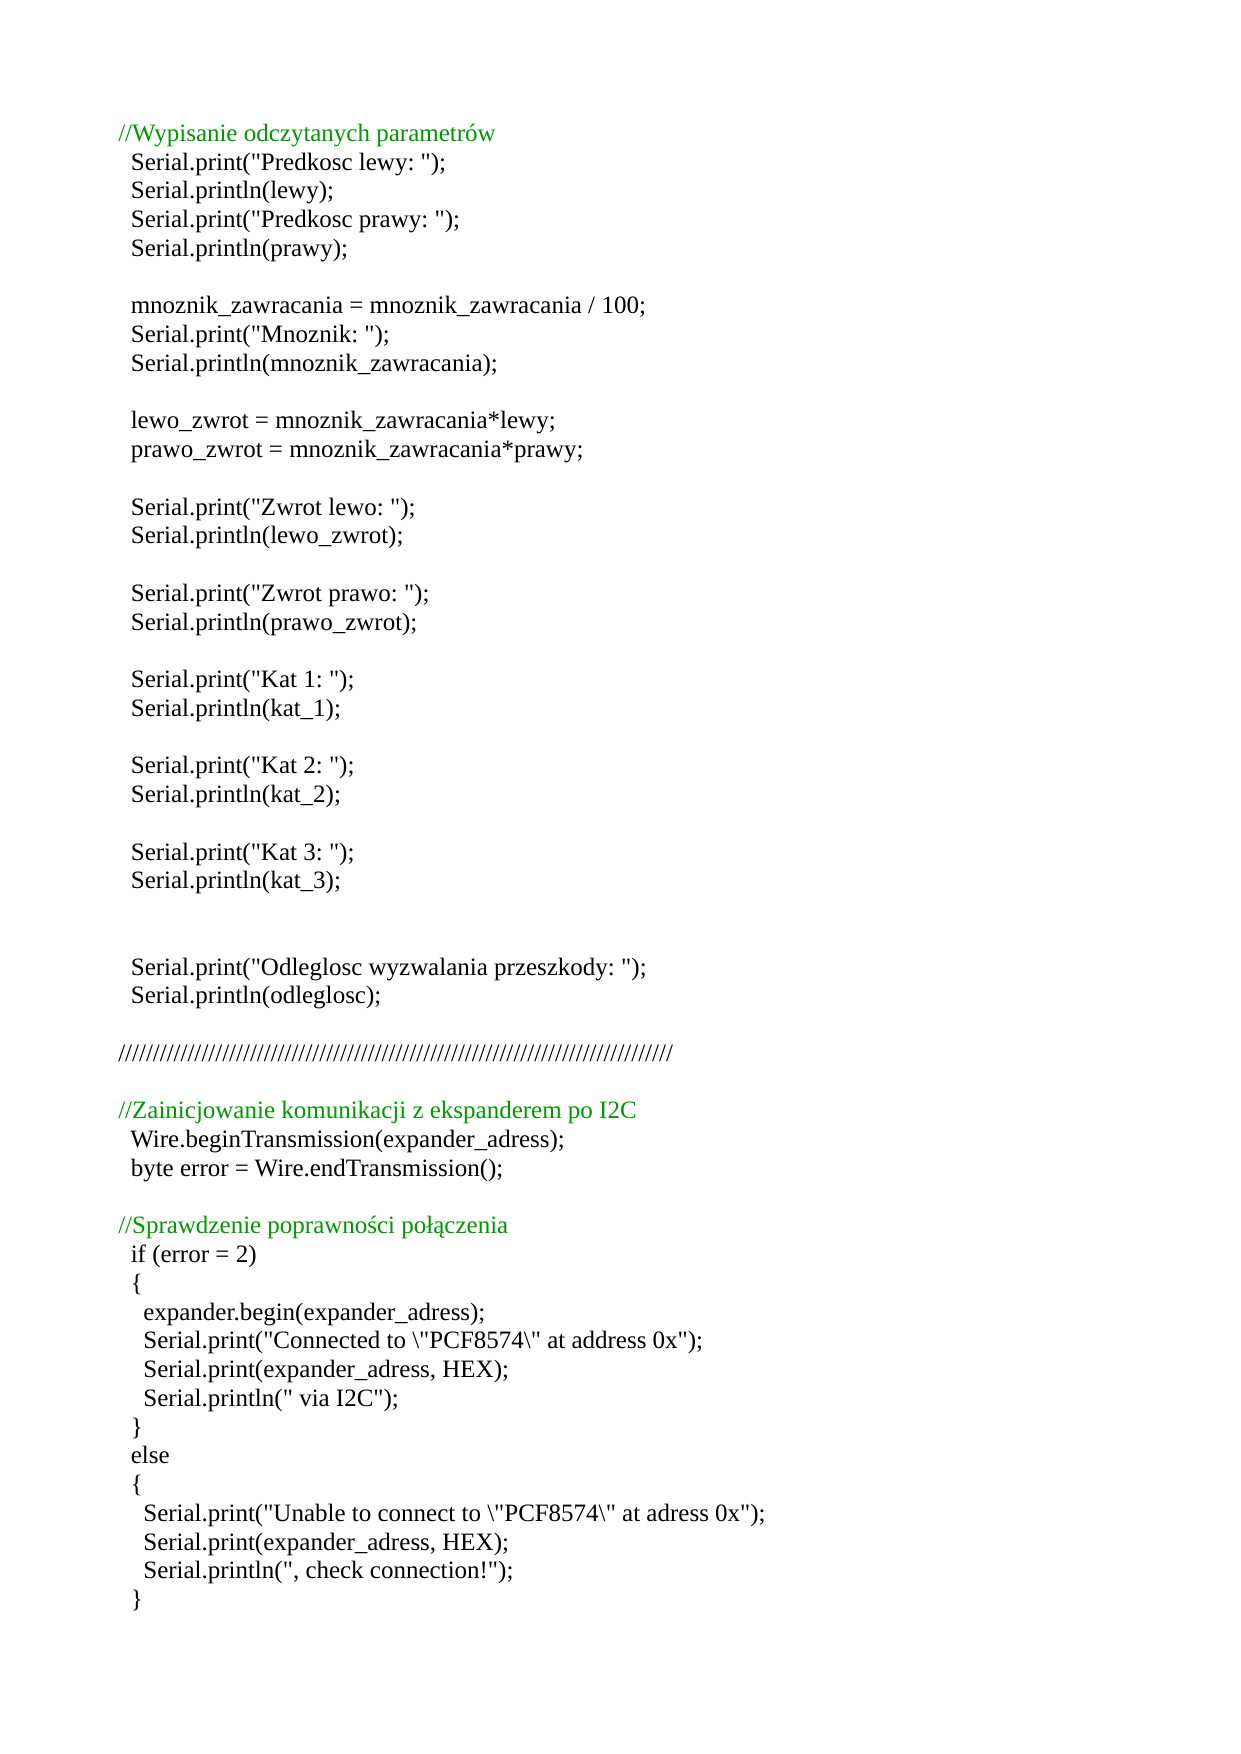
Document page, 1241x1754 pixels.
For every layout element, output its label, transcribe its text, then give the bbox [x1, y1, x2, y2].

text { [118, 1268, 1122, 1297]
text Serial.println(prawo_zwrot); [118, 607, 1122, 636]
text //Zainicjowanie komunikacji z ekspanderem po I2C [118, 1096, 1122, 1124]
text Serial.print("Mnoznik: "); [118, 319, 1122, 348]
text Serial.println(", check connection!"); [118, 1556, 1122, 1584]
text Serial.println(prawy); [118, 233, 1122, 262]
text Serial.println(kat_3); [118, 866, 1122, 894]
text if (error = 2) [118, 1239, 1122, 1268]
text Serial.print("Predkosc lewy: "); [118, 147, 1122, 176]
text Serial.println(lewo_zwrot); [118, 521, 1122, 549]
text Serial.print("Zwrot lewo: "); [118, 492, 1122, 521]
text Serial.print("Odleglosc wyzwalania przeszkody: "); [118, 952, 1122, 981]
text byte error = Wire.endTransmission(); [118, 1153, 1122, 1182]
text Serial.println(odleglosc); [118, 981, 1122, 1009]
text Serial.print("Kat 2: "); [118, 751, 1122, 779]
text Serial.print("Predkosc prawy: "); [118, 204, 1122, 233]
text Serial.println(kat_2); [118, 779, 1122, 808]
text //Wypisanie odczytanych parametrów [118, 118, 1122, 147]
text Serial.println(kat_1); [118, 693, 1122, 722]
text Serial.print(expander_adress, HEX); [118, 1354, 1122, 1383]
text mnoznik_zawracania = mnoznik_zawracania / 100; [118, 291, 1122, 319]
text expander.begin(expander_adress); [118, 1297, 1122, 1326]
text lewo_zwrot = mnoznik_zawracania*lewy; [118, 406, 1122, 434]
text else [118, 1441, 1122, 1469]
text { [118, 1469, 1122, 1498]
text Serial.print("Unable to connect to \"PCF8574\" at adress 0x"); [118, 1498, 1122, 1527]
text Serial.print("Kat 3: "); [118, 837, 1122, 866]
text Serial.println(" via I2C"); [118, 1383, 1122, 1412]
text } [118, 1584, 1122, 1613]
text Serial.print("Connected to \"PCF8574\" at address 0x"); [118, 1326, 1122, 1354]
text } [118, 1412, 1122, 1441]
text Serial.println(lewy); [118, 176, 1122, 204]
text Serial.print("Zwrot prawo: "); [118, 578, 1122, 607]
text Serial.print(expander_adress, HEX); [118, 1527, 1122, 1556]
text //////////////////////////////////////////////////////////////////////////////// [118, 1038, 1122, 1067]
text //Sprawdzenie poprawności połączenia [118, 1211, 1122, 1239]
text Serial.println(mnoznik_zawracania); [118, 348, 1122, 377]
text Wire.beginTransmission(expander_adress); [118, 1124, 1122, 1153]
text Serial.print("Kat 1: "); [118, 664, 1122, 693]
text prawo_zwrot = mnoznik_zawracania*prawy; [118, 434, 1122, 463]
